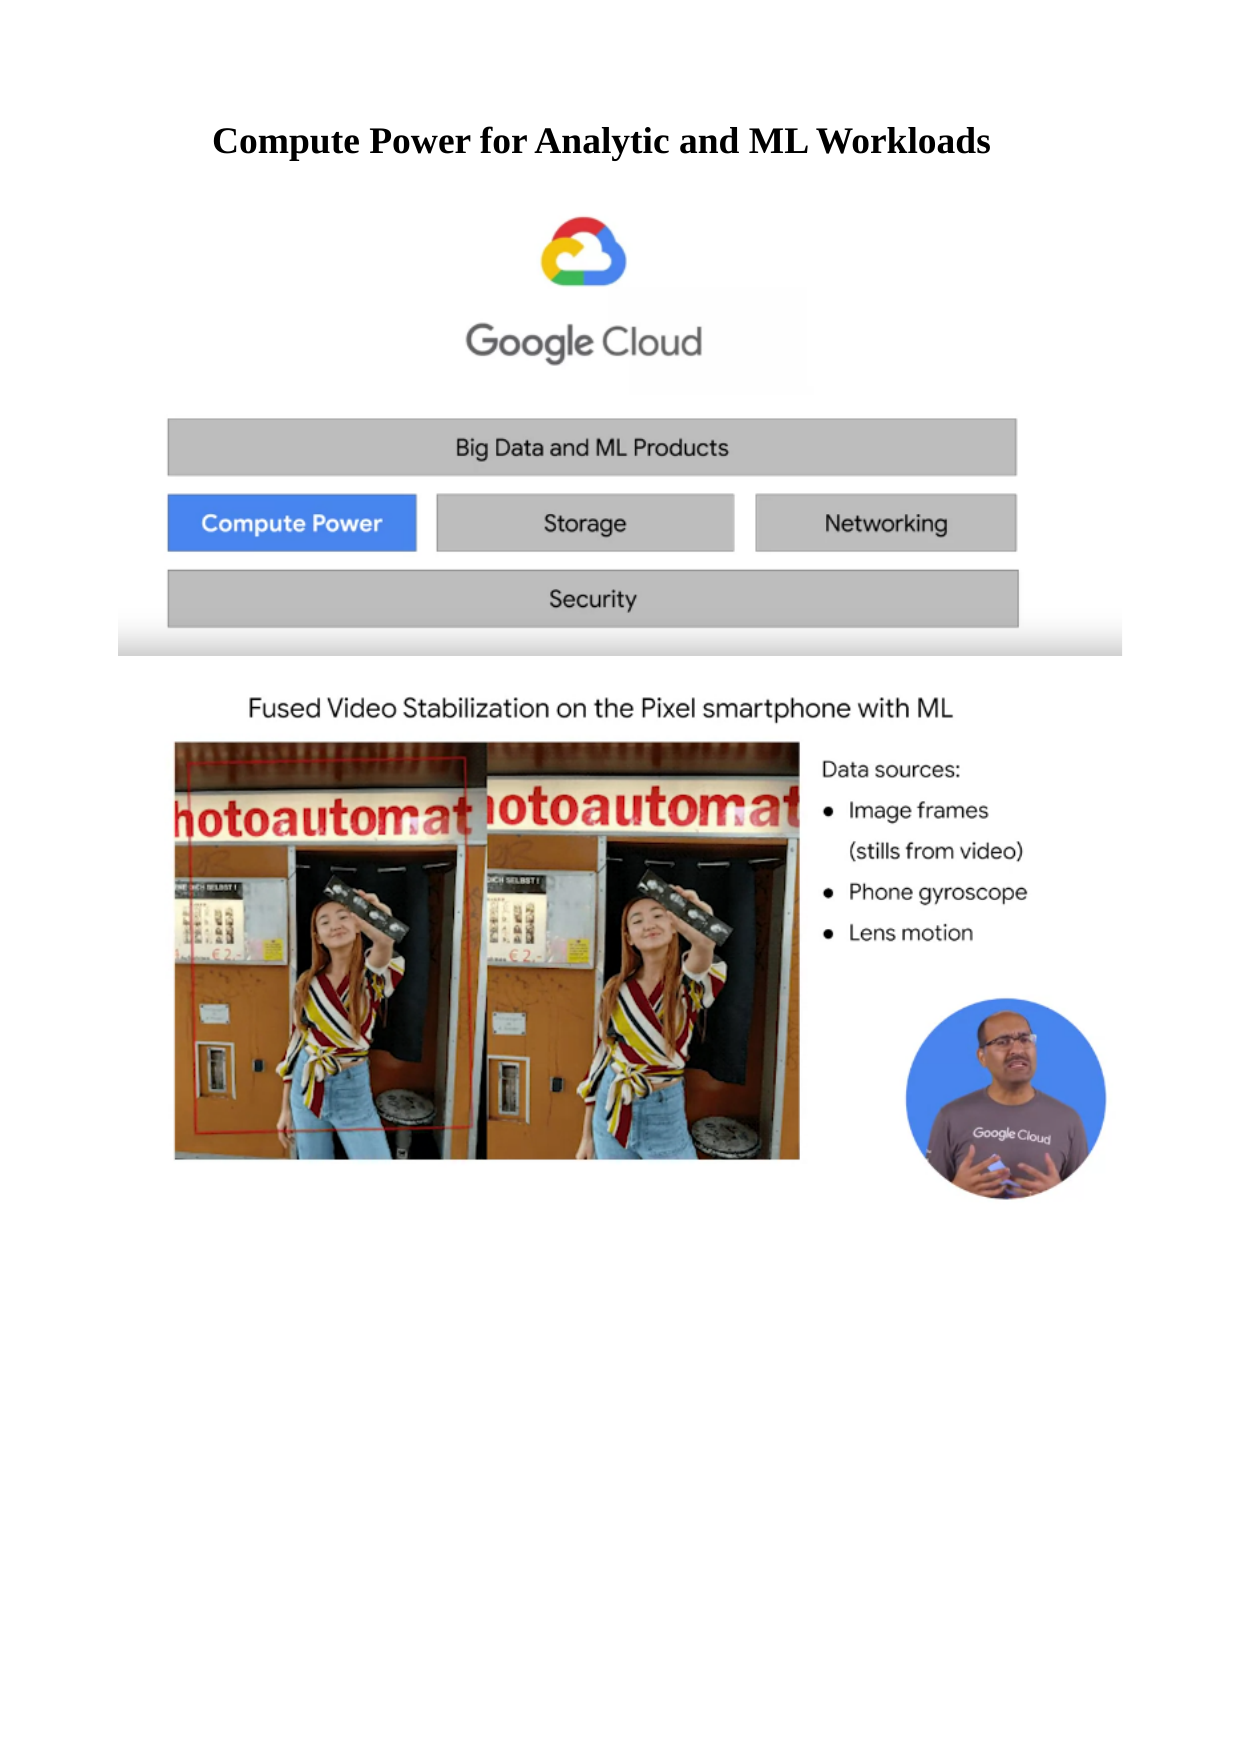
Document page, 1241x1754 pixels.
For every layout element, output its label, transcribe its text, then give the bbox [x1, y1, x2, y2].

subtitle Compute Power for Analytic and ML Workloads [118, 118, 1122, 161]
picture [118, 202, 1123, 656]
picture [118, 684, 1123, 1205]
